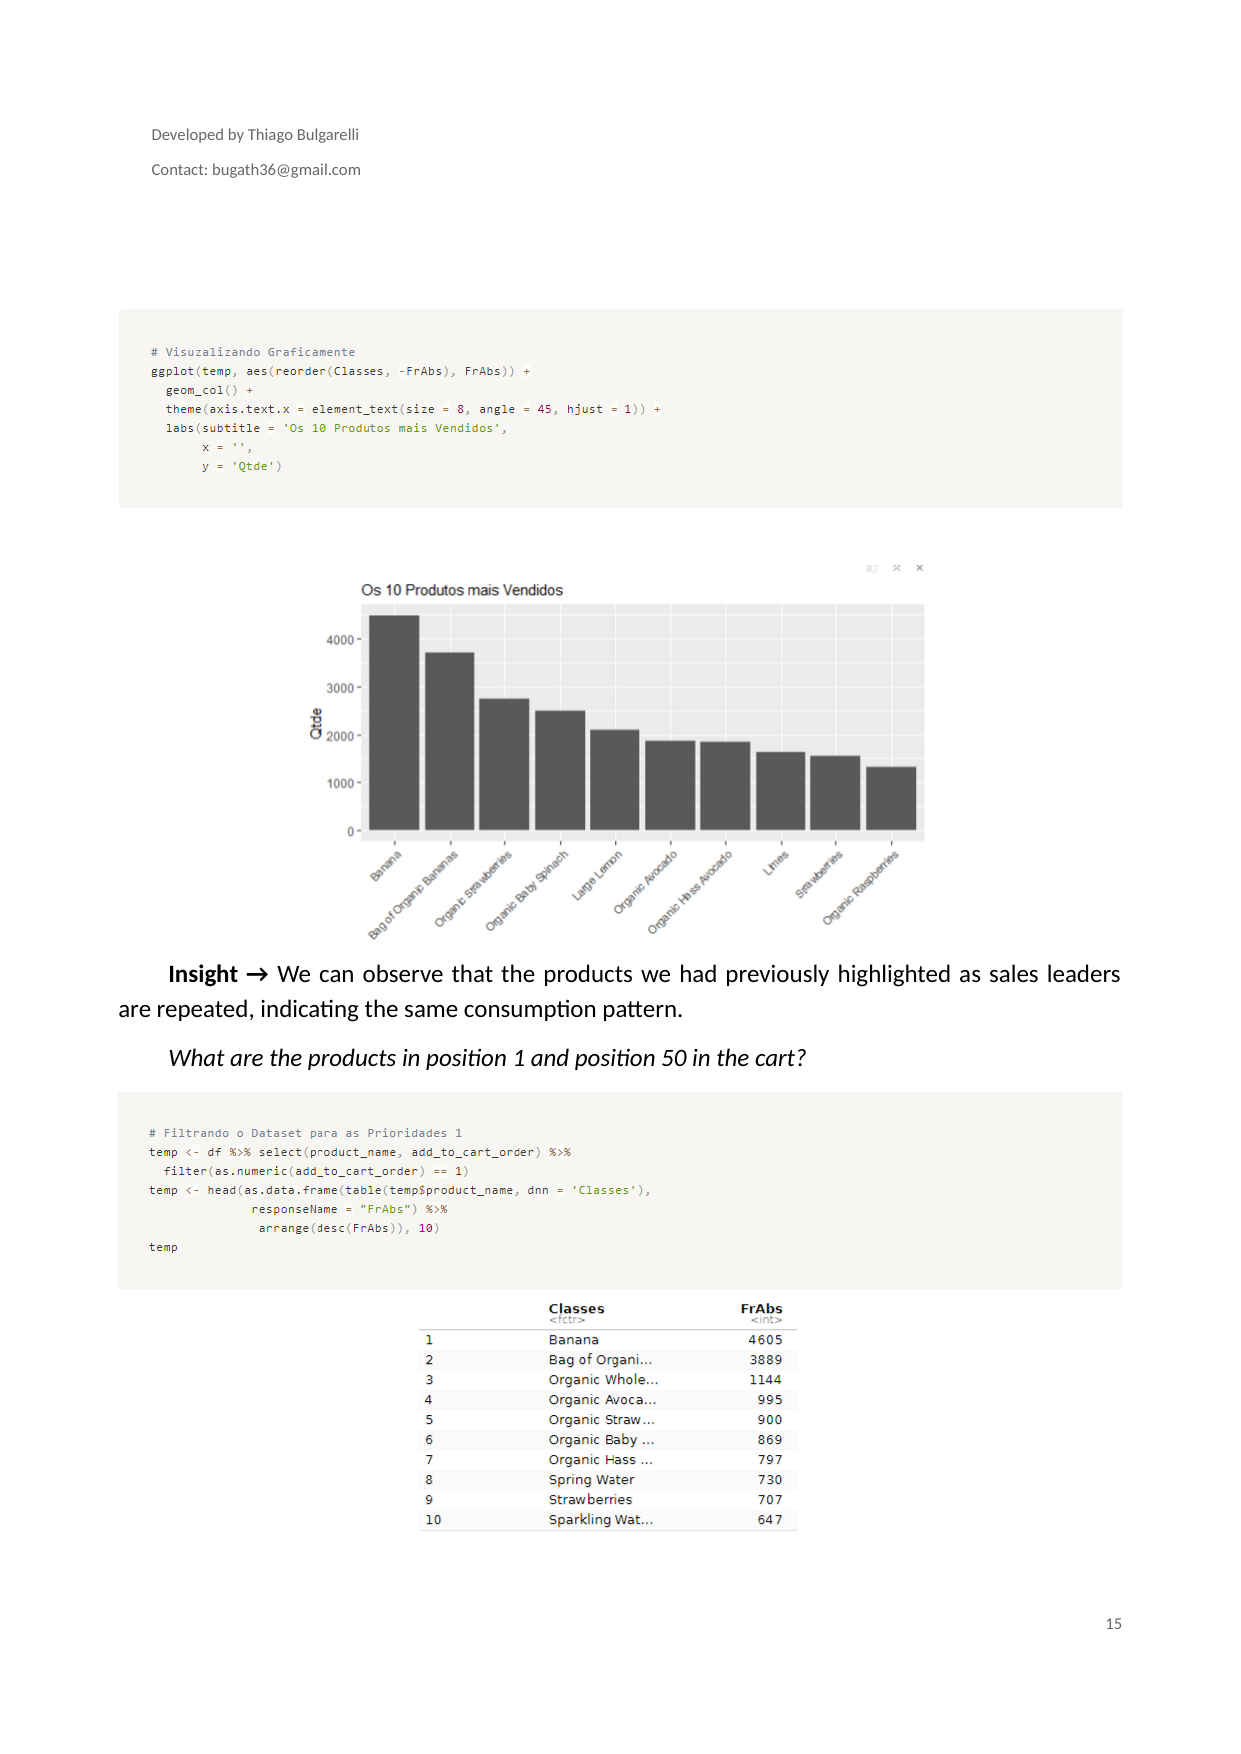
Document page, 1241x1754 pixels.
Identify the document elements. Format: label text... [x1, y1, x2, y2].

picture [118, 1092, 1123, 1539]
picture [118, 308, 1123, 508]
picture [301, 561, 940, 942]
text Insight → We can observe that the products we had previously highlighted as sales leaders are repeated, indicating the same consumption pattern. [118, 958, 1122, 1023]
text What are the products in position 1 and position 50 in the cart? [118, 1042, 1122, 1073]
